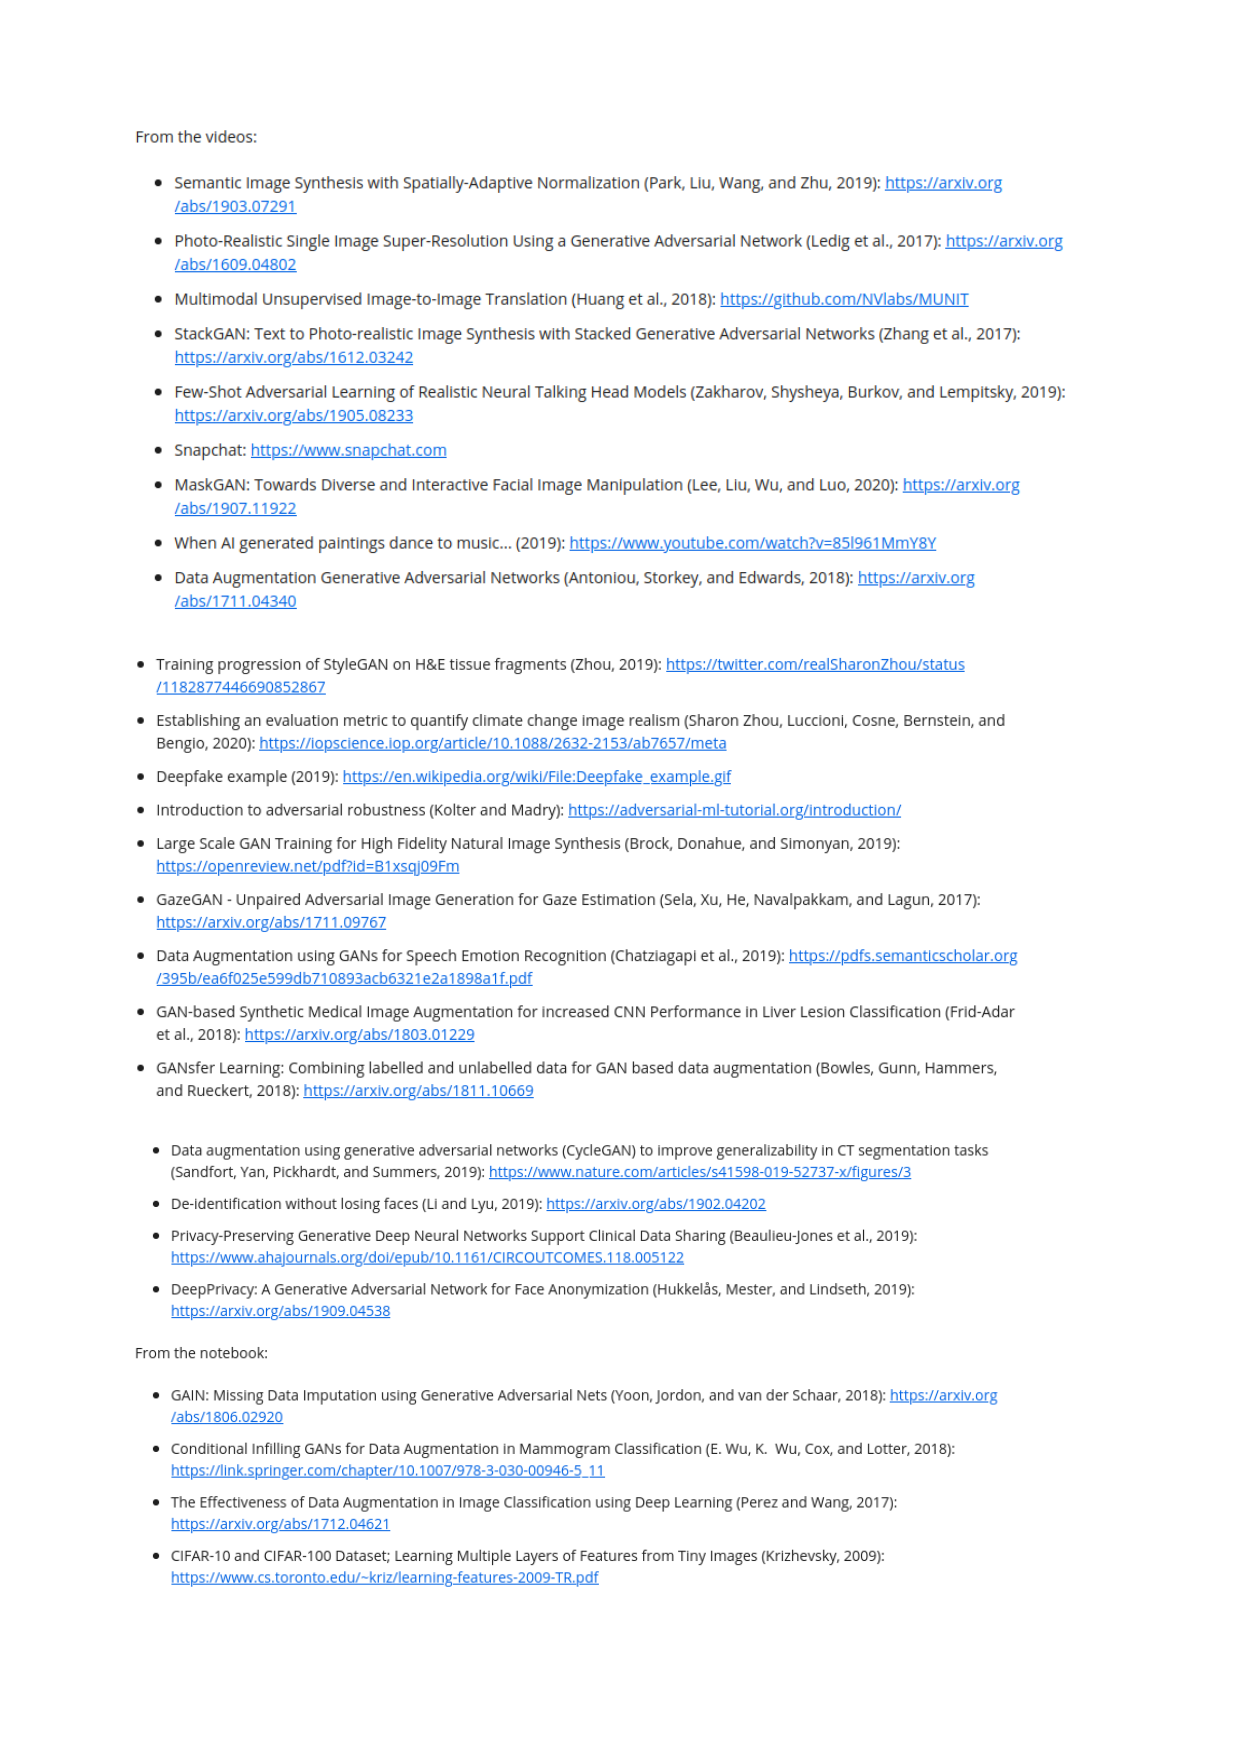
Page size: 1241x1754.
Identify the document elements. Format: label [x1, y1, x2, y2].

picture [118, 1137, 1123, 1595]
picture [118, 118, 1123, 618]
picture [118, 646, 1123, 1109]
